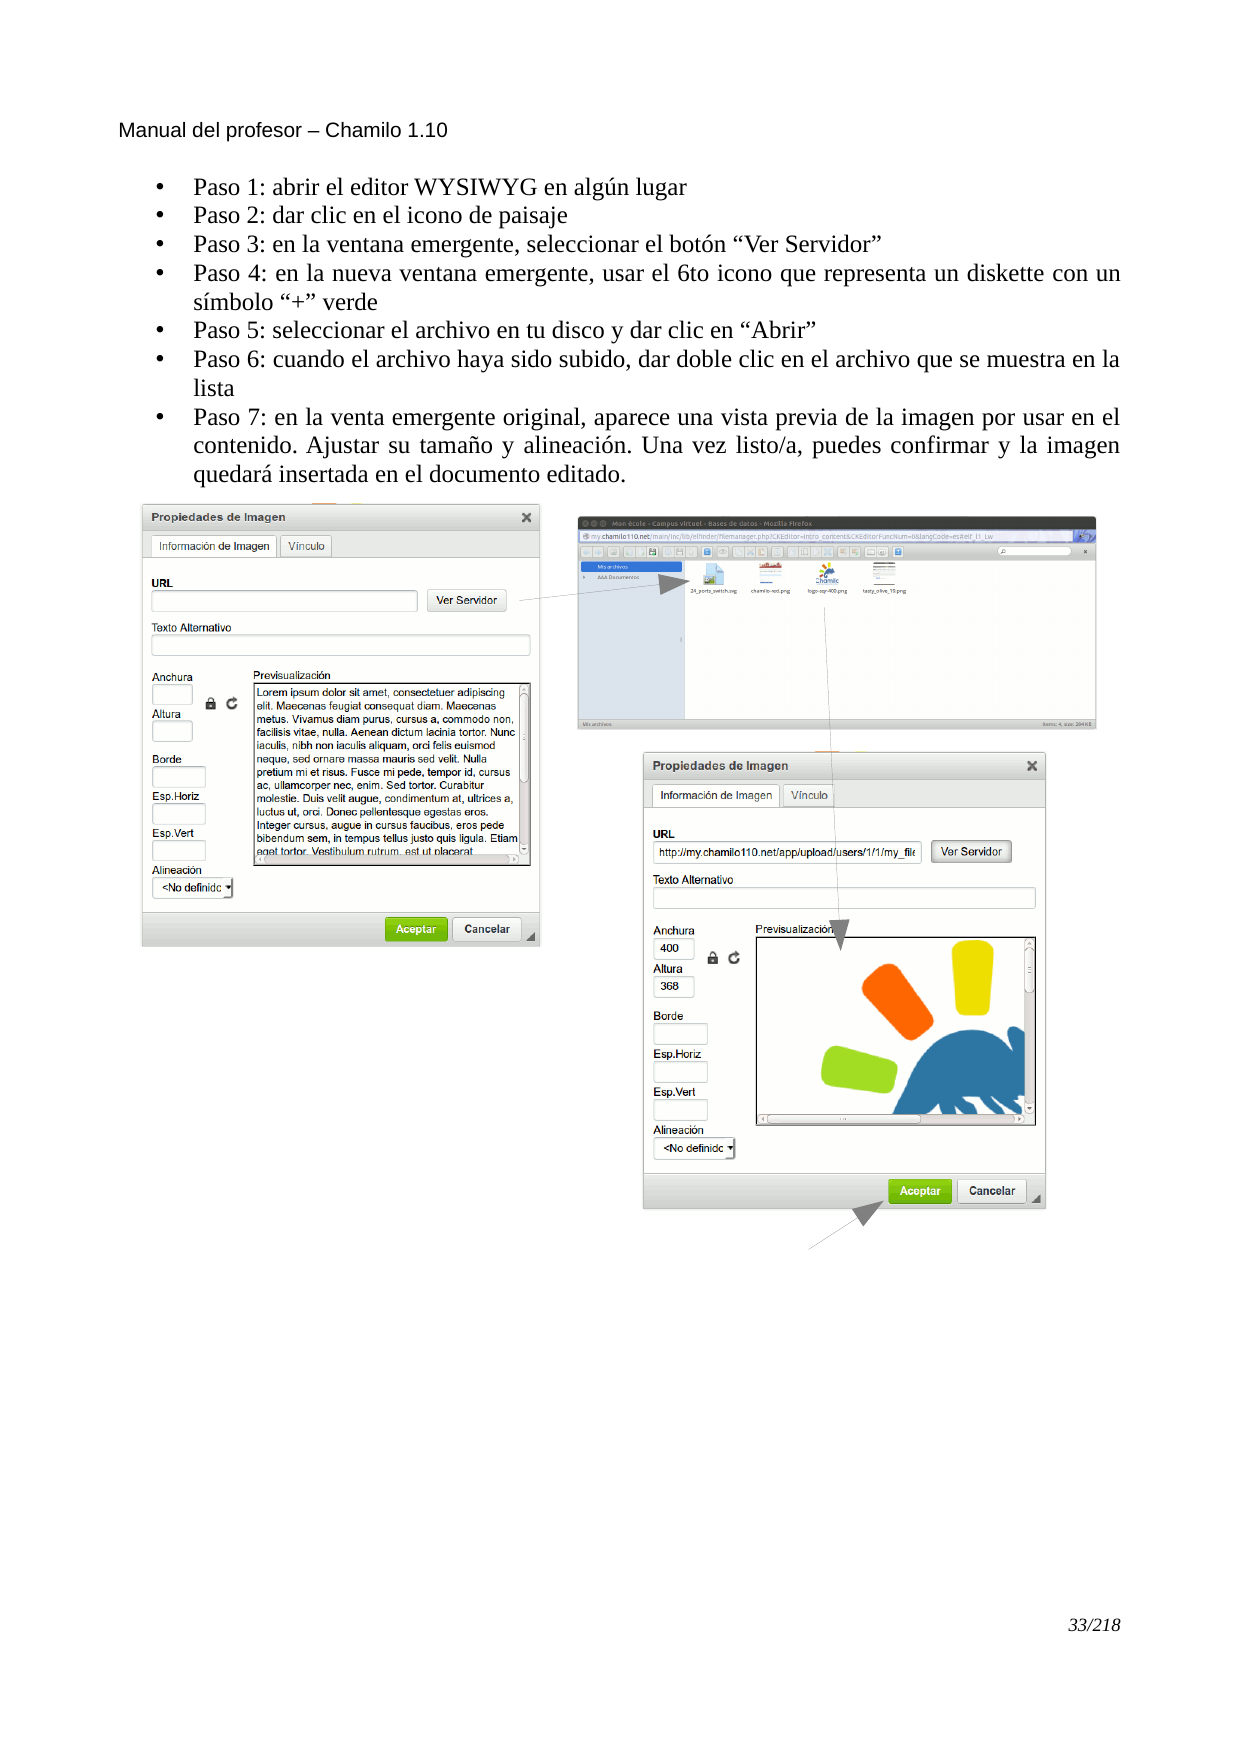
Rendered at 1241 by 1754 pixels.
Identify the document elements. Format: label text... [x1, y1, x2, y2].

list Paso 7: en la venta emergente original, aparece una vista previa de la imagen por usar en el contenido. Ajustar su tamaño y alineación. Una vez listo/a, puedes confirmar y la imagen quedará insertada en el documento editado. [156, 402, 1122, 488]
list Paso 6: cuando el archivo haya sido subido, dar doble clic en el archivo que se muestra en la lista [156, 344, 1122, 402]
picture [139, 503, 543, 947]
picture [641, 751, 1047, 1211]
list Paso 5: seleccionar el archivo en tu disco y dar clic en “Abrir” [156, 315, 1122, 344]
list Paso 4: en la nueva ventana emergente, usar el 6to icono que representa un diskette con un símbolo “+” verde [156, 258, 1122, 315]
list Paso 1: abrir el editor WYSIWYG en algún lugar [156, 172, 1122, 200]
list Paso 3: en la ventana emergente, seleccionar el botón “Ver Servidor” [156, 229, 1122, 258]
picture [577, 516, 1097, 730]
list Paso 2: dar clic en el icono de paisaje [156, 200, 1122, 229]
